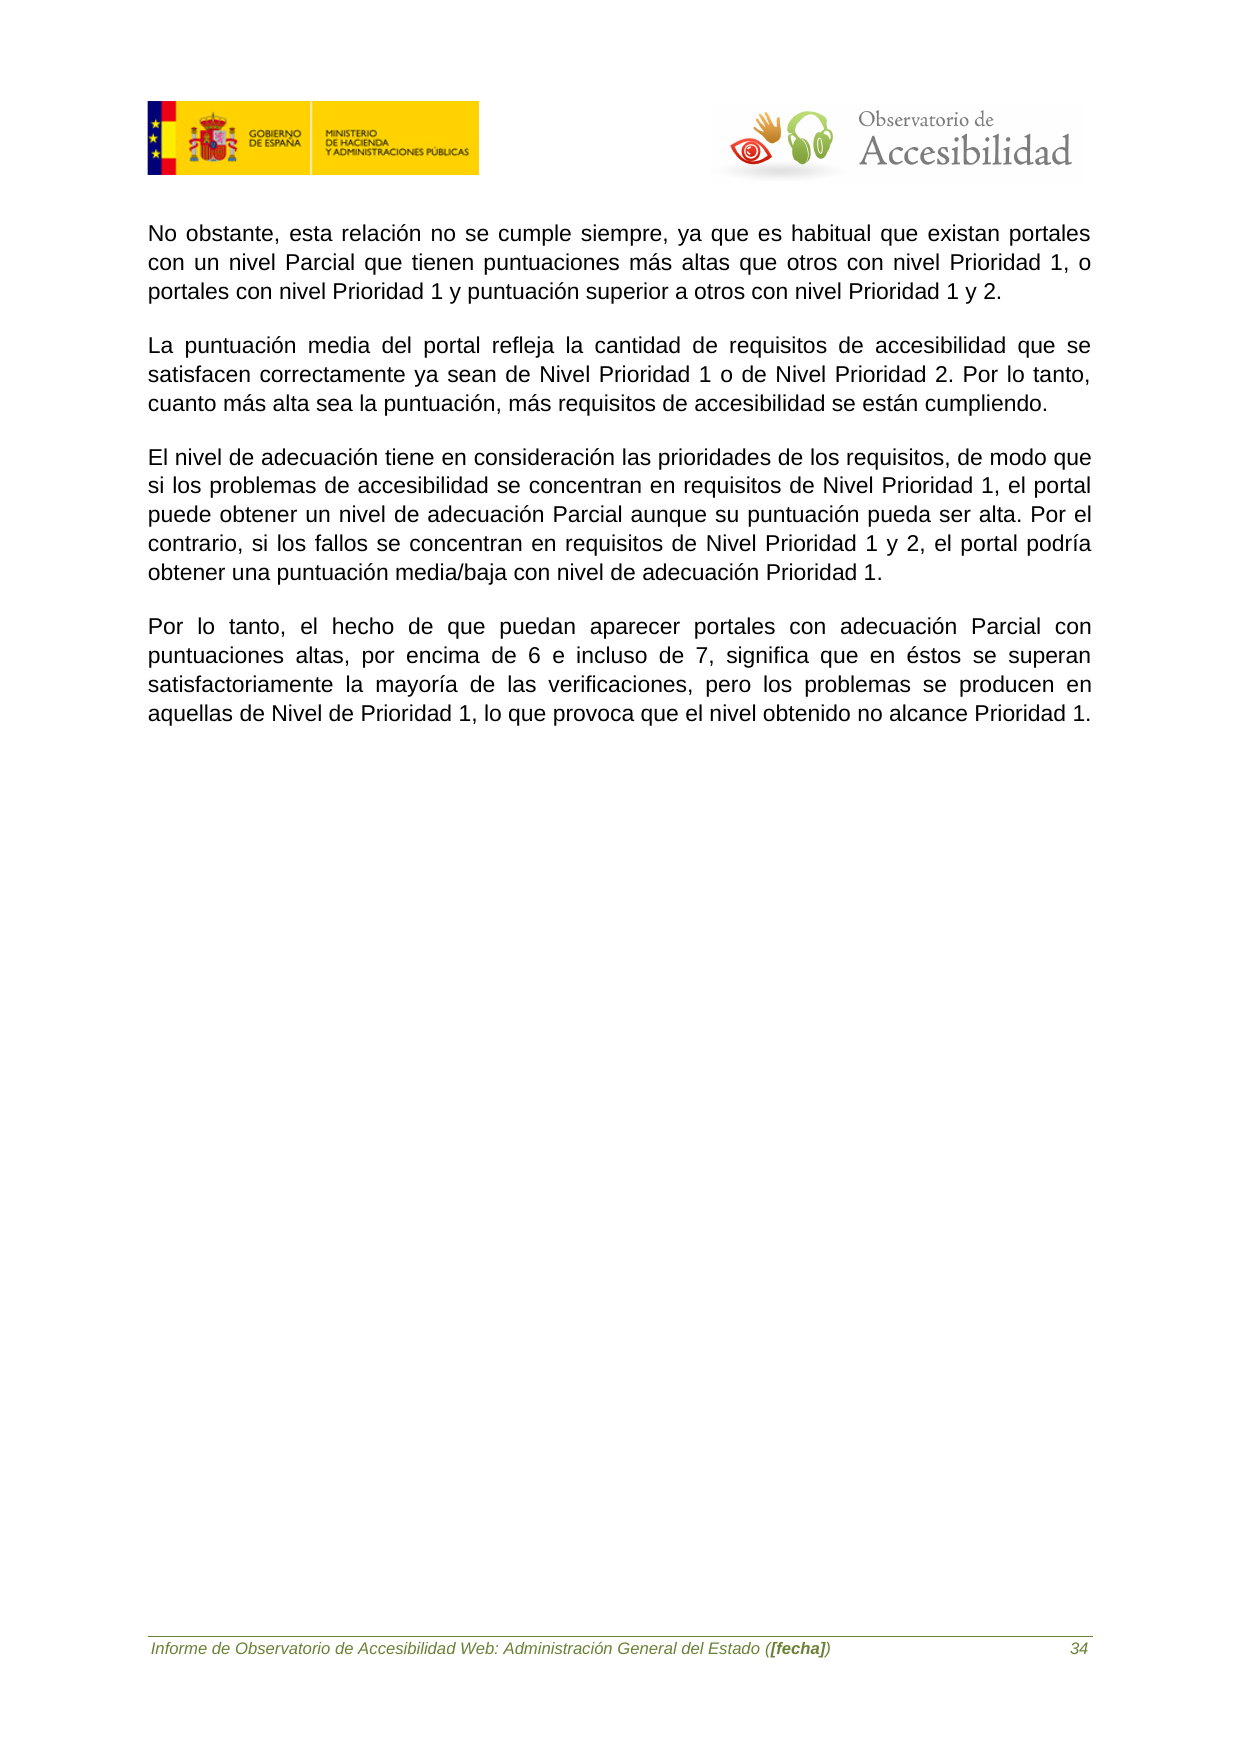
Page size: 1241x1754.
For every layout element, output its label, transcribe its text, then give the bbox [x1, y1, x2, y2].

picture [710, 102, 1086, 185]
text No obstante, esta relación no se cumple siempre, ya que es habitual que existan portales con un nivel Parcial que tienen puntuaciones más altas que otros con nivel Prioridad 1, o portales con nivel Prioridad 1 y puntuación superior a otros con nivel Prioridad 1 y 2. [148, 220, 1092, 304]
text La puntuación media del portal refleja la cantidad de requisitos de accesibilidad que se satisfacen correctamente ya sean de Nivel Prioridad 1 o de Nivel Prioridad 2. Por lo tanto, cuanto más alta sea la puntuación, más requisitos de accesibilidad se están cumpliendo. [148, 332, 1092, 416]
text El nivel de adecuación tiene en consideración las prioridades de los requisitos, de modo que si los problemas de accesibilidad se concentran en requisitos de Nivel Prioridad 1, el portal puede obtener un nivel de adecuación Parcial aunque su puntuación pueda ser alta. Por el contrario, si los fallos se concentran en requisitos de Nivel Prioridad 1 y 2, el portal podría obtener una puntuación media/baja con nivel de adecuación Prioridad 1. [148, 443, 1092, 586]
text Por lo tanto, el hecho de que puedan aparecer portales con adecuación Parcial con puntuaciones altas, por encima de 6 e incluso de 7, significa que en éstos se superan satisfactoriamente la mayoría de las verificaciones, pero los problemas se producen en aquellas de Nivel de Prioridad 1, lo que provoca que el nivel obtenido no alcance Prioridad 1. [148, 613, 1092, 726]
picture [147, 101, 479, 175]
